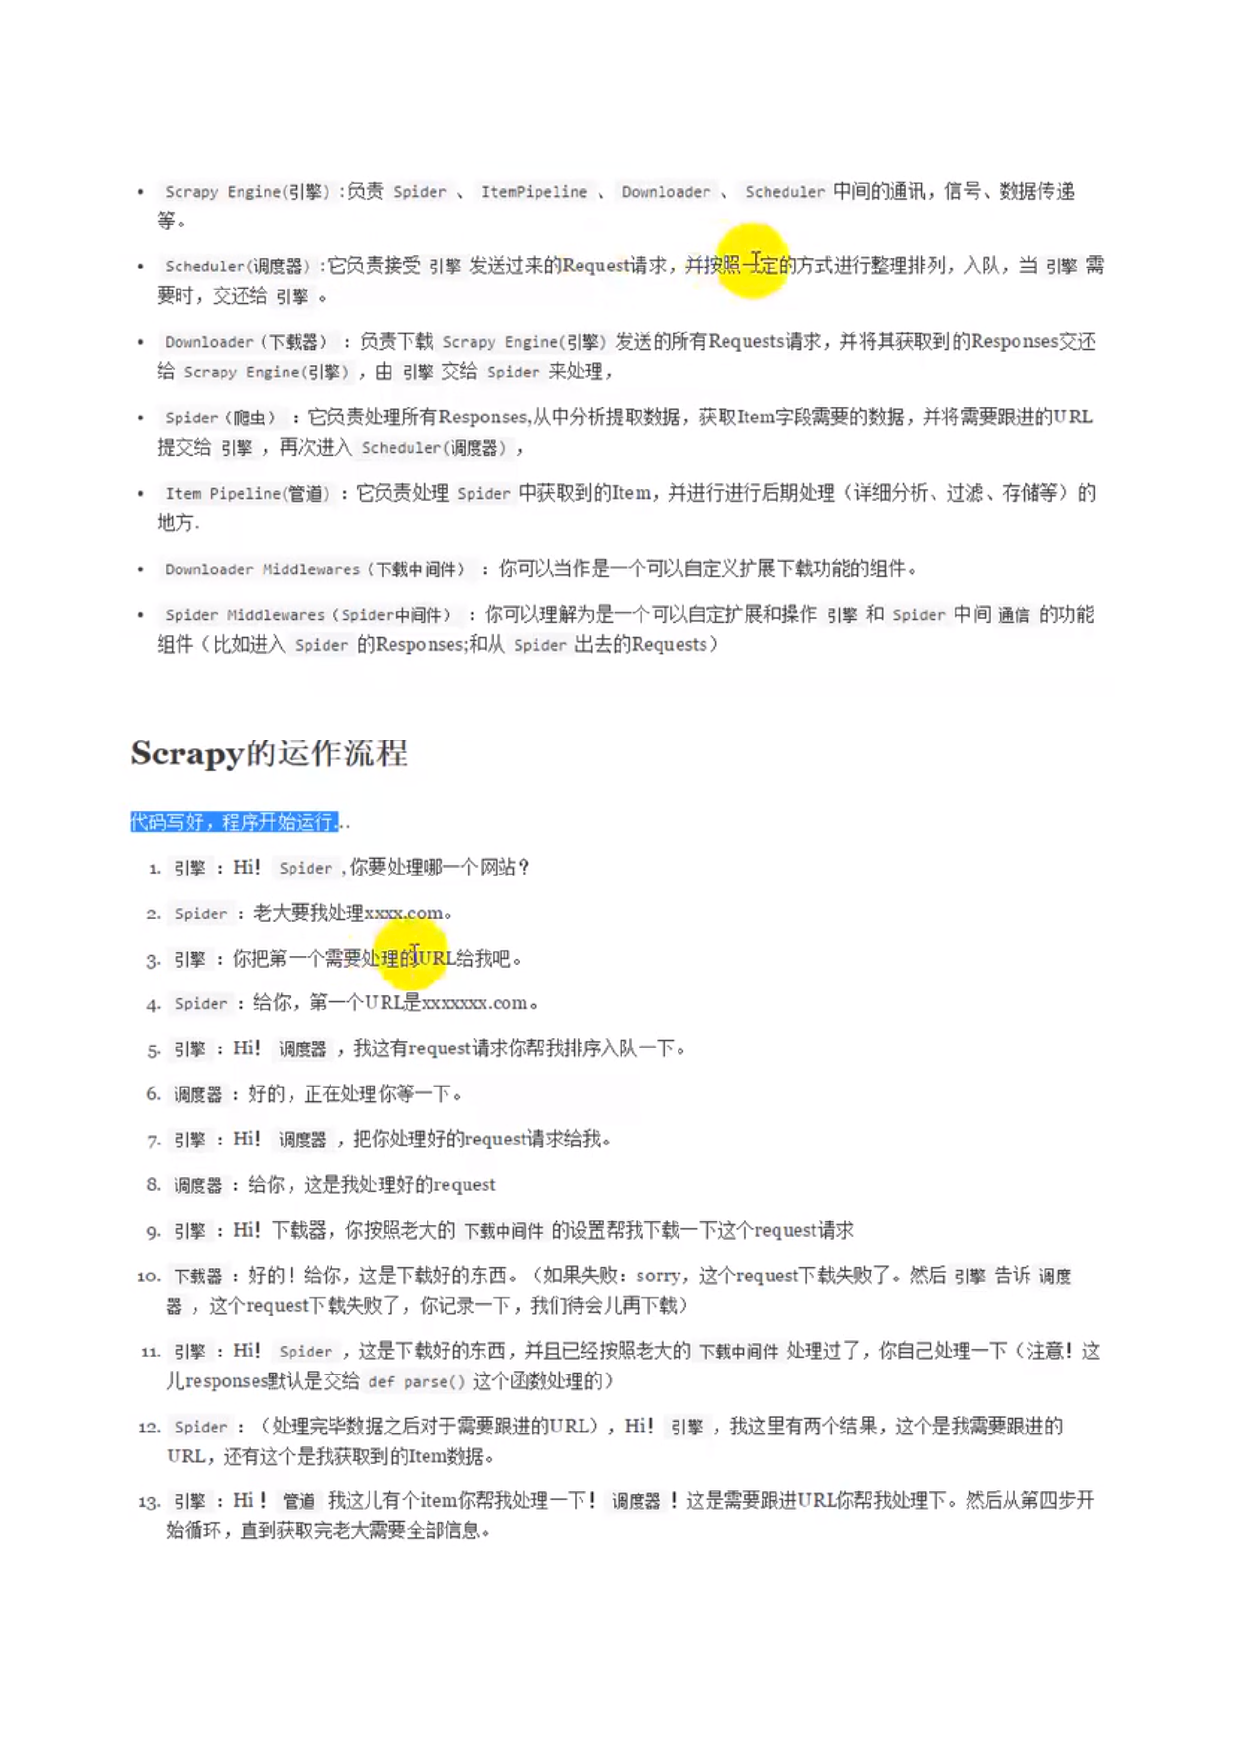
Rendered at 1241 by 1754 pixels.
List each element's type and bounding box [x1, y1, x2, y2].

picture [118, 161, 1123, 697]
picture [118, 740, 1123, 1548]
